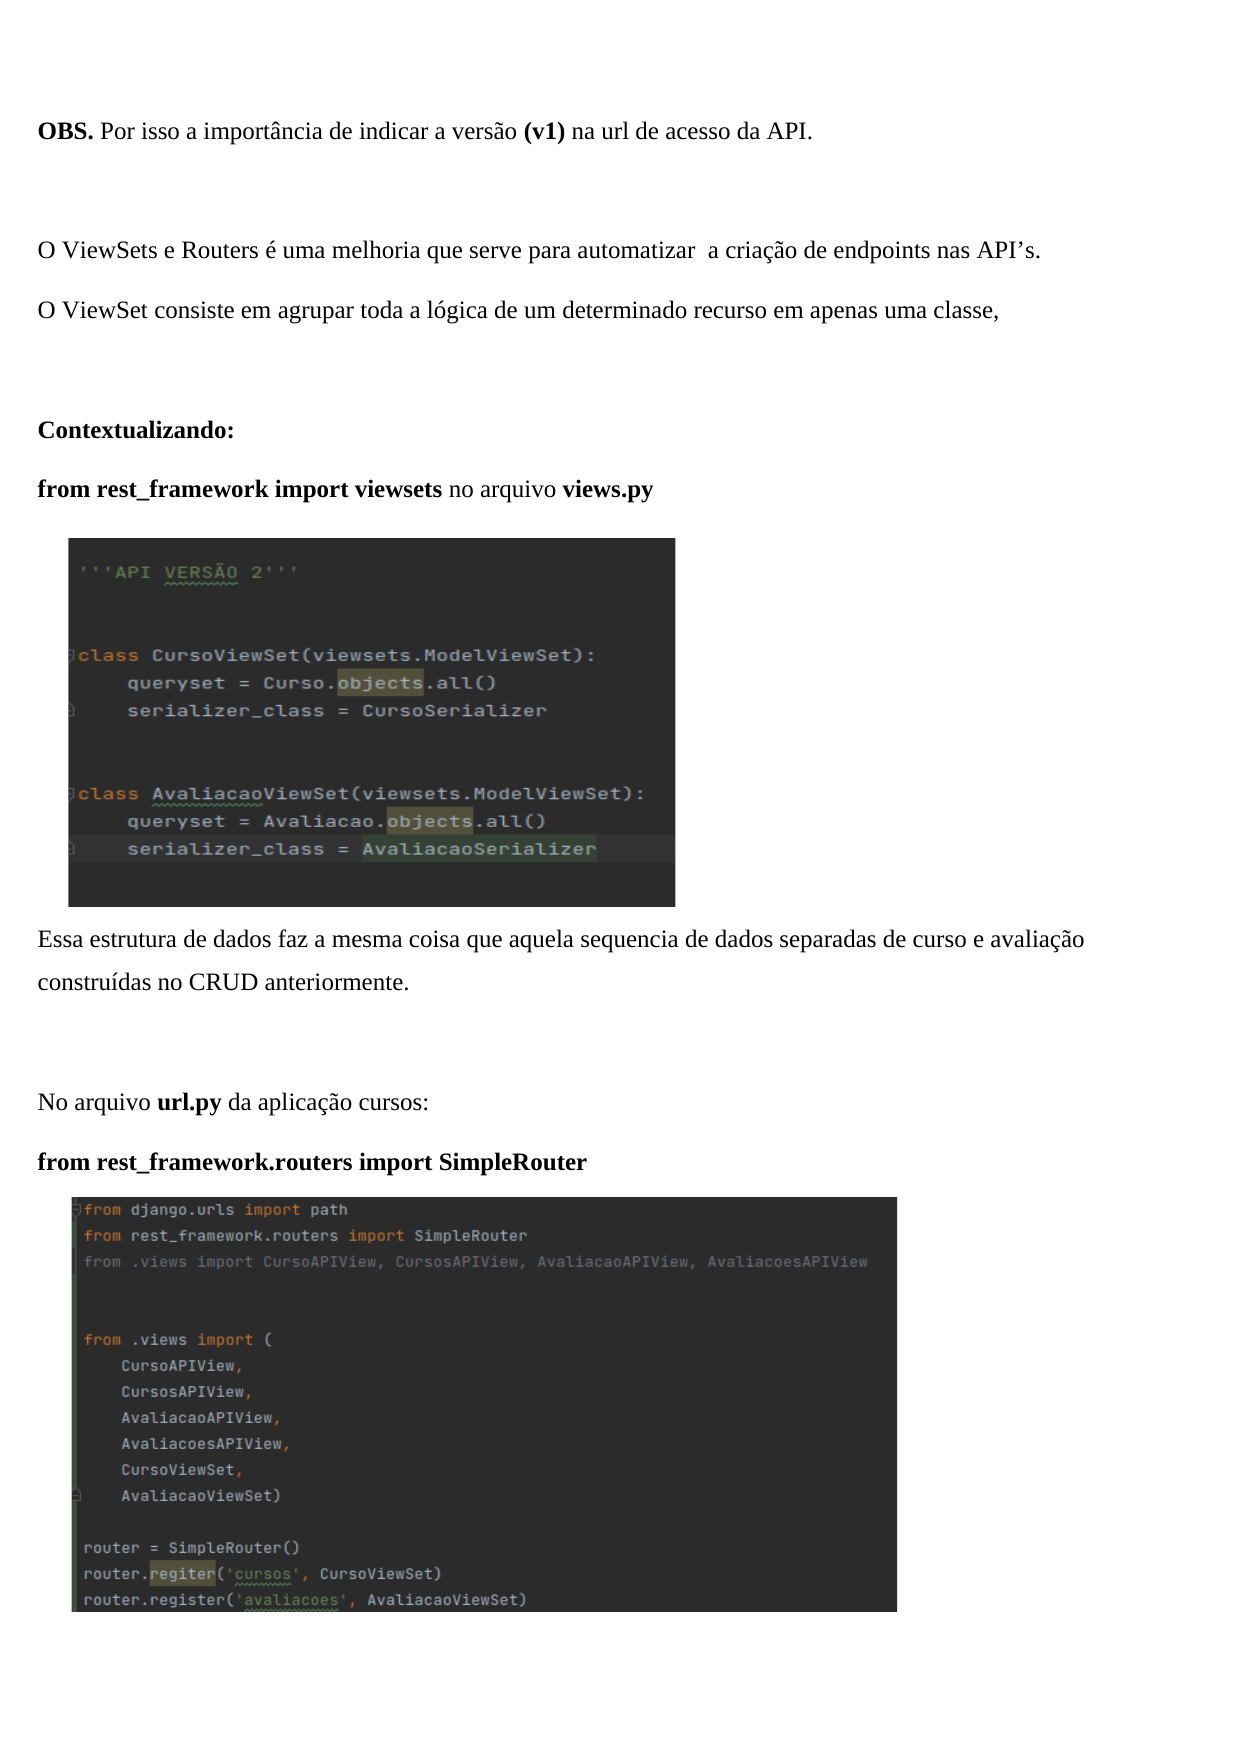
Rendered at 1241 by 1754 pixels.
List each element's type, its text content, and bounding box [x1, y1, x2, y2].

text O ViewSet consiste em agrupar toda a lógica de um determinado recurso em apenas uma classe, [37, 295, 1203, 324]
picture [68, 538, 107, 778]
text from rest_framework.routers import SimpleRouter [37, 1147, 1203, 1175]
text Contextualizando: [37, 415, 1203, 443]
text OBS. Por isso a importância de indicar a versão (v1) na url de acesso da API. [37, 116, 1203, 144]
text O ViewSets e Routers é uma melhoria que serve para automatizar a criação de endpoints nas API’s. [37, 235, 1203, 264]
picture [71, 1197, 130, 1440]
text No arquivo url.py da aplicação cursos: [37, 1087, 1203, 1116]
text from rest_framework import viewsets no arquivo views.py [37, 474, 1203, 503]
text Essa estrutura de dados faz a mesma coisa que aquela sequencia de dados separadas de curso e avaliação construídas no CRUD anteriormente. [37, 924, 1203, 996]
